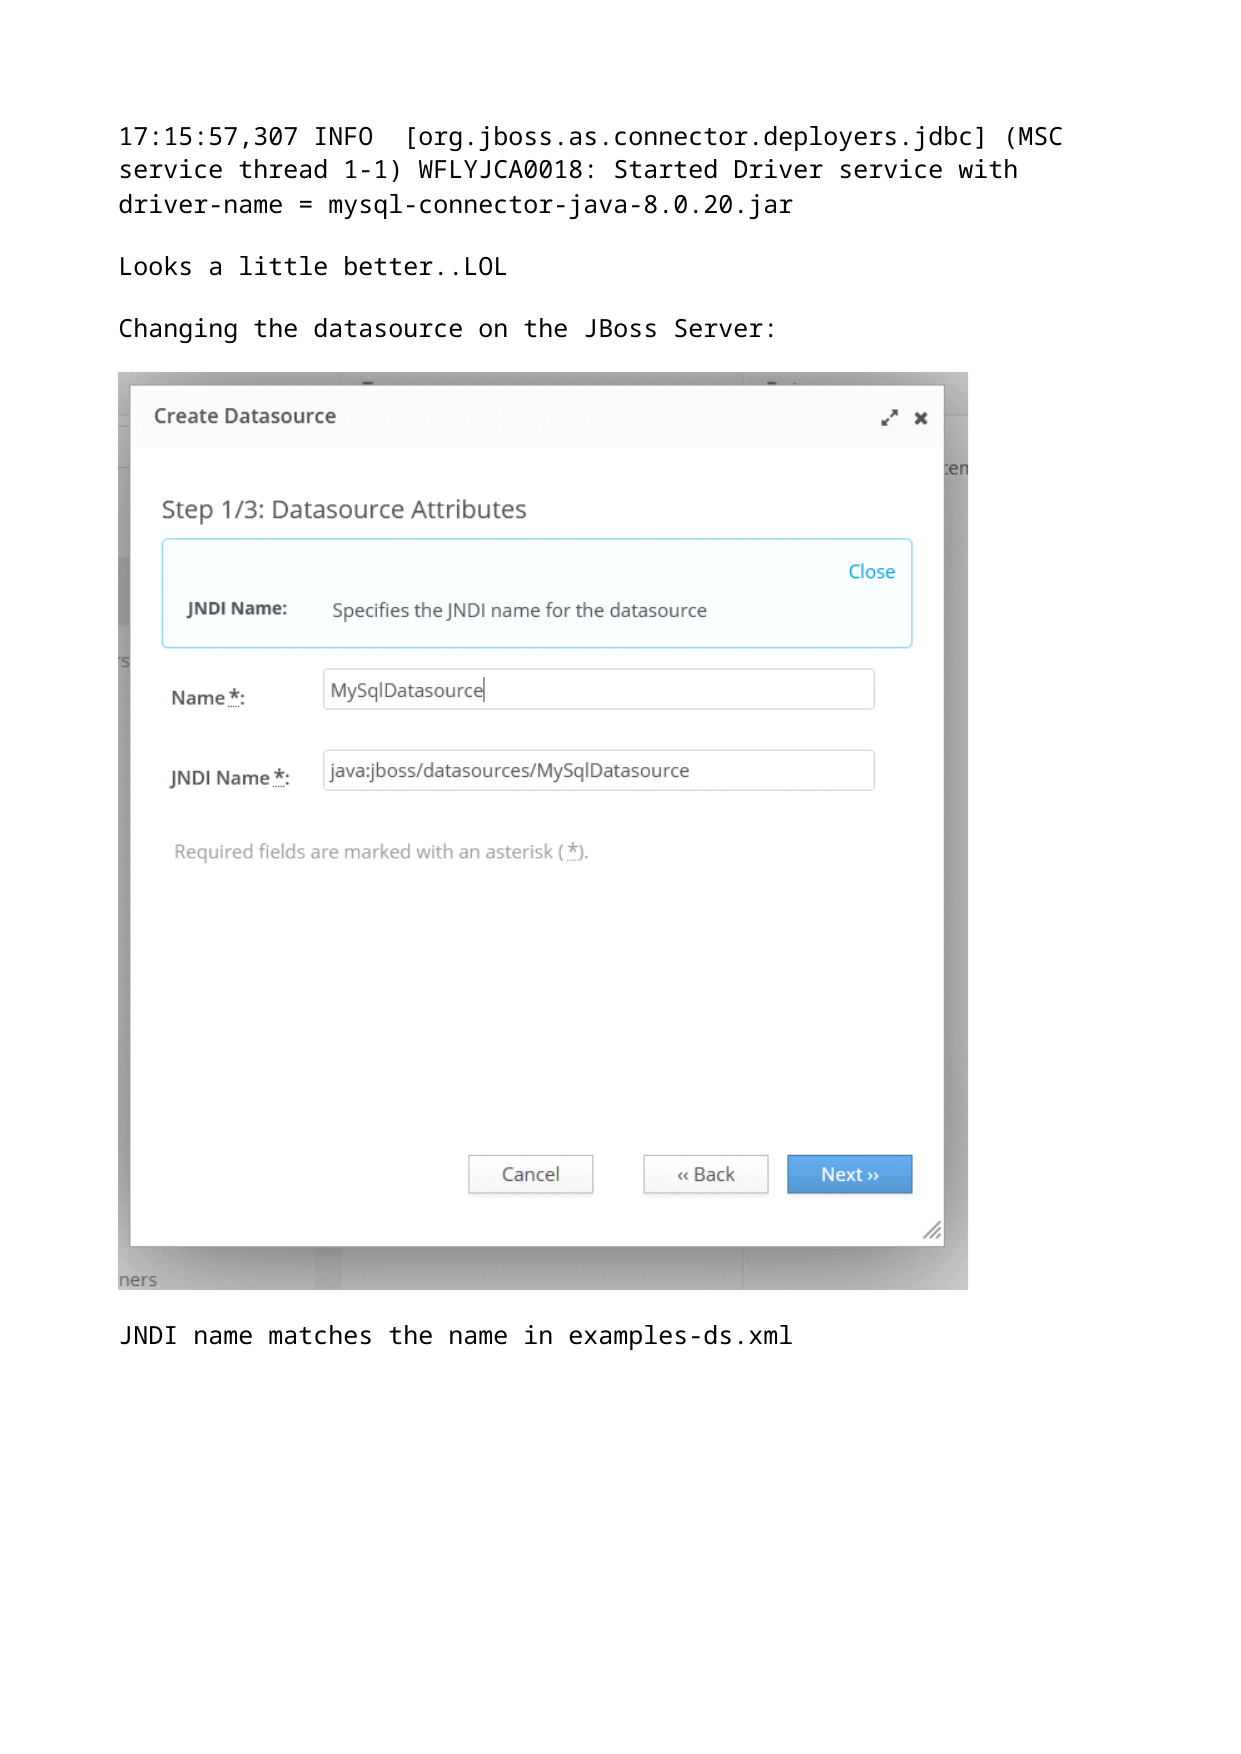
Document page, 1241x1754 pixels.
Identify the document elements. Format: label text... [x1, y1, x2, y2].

text Changing the datasource on the JBoss Server: [118, 310, 1122, 344]
text JNDI name matches the name in examples-ds.xml [118, 1318, 1122, 1352]
text Looks a little better..LOL [118, 248, 1122, 282]
text 17:15:57,307 INFO [org.jboss.as.connector.deployers.jdbc] (MSC service thread 1-1) WFLYJCA0018: Started Driver service with driver-name = mysql-connector-java-8.0.20.jar [118, 118, 1122, 220]
